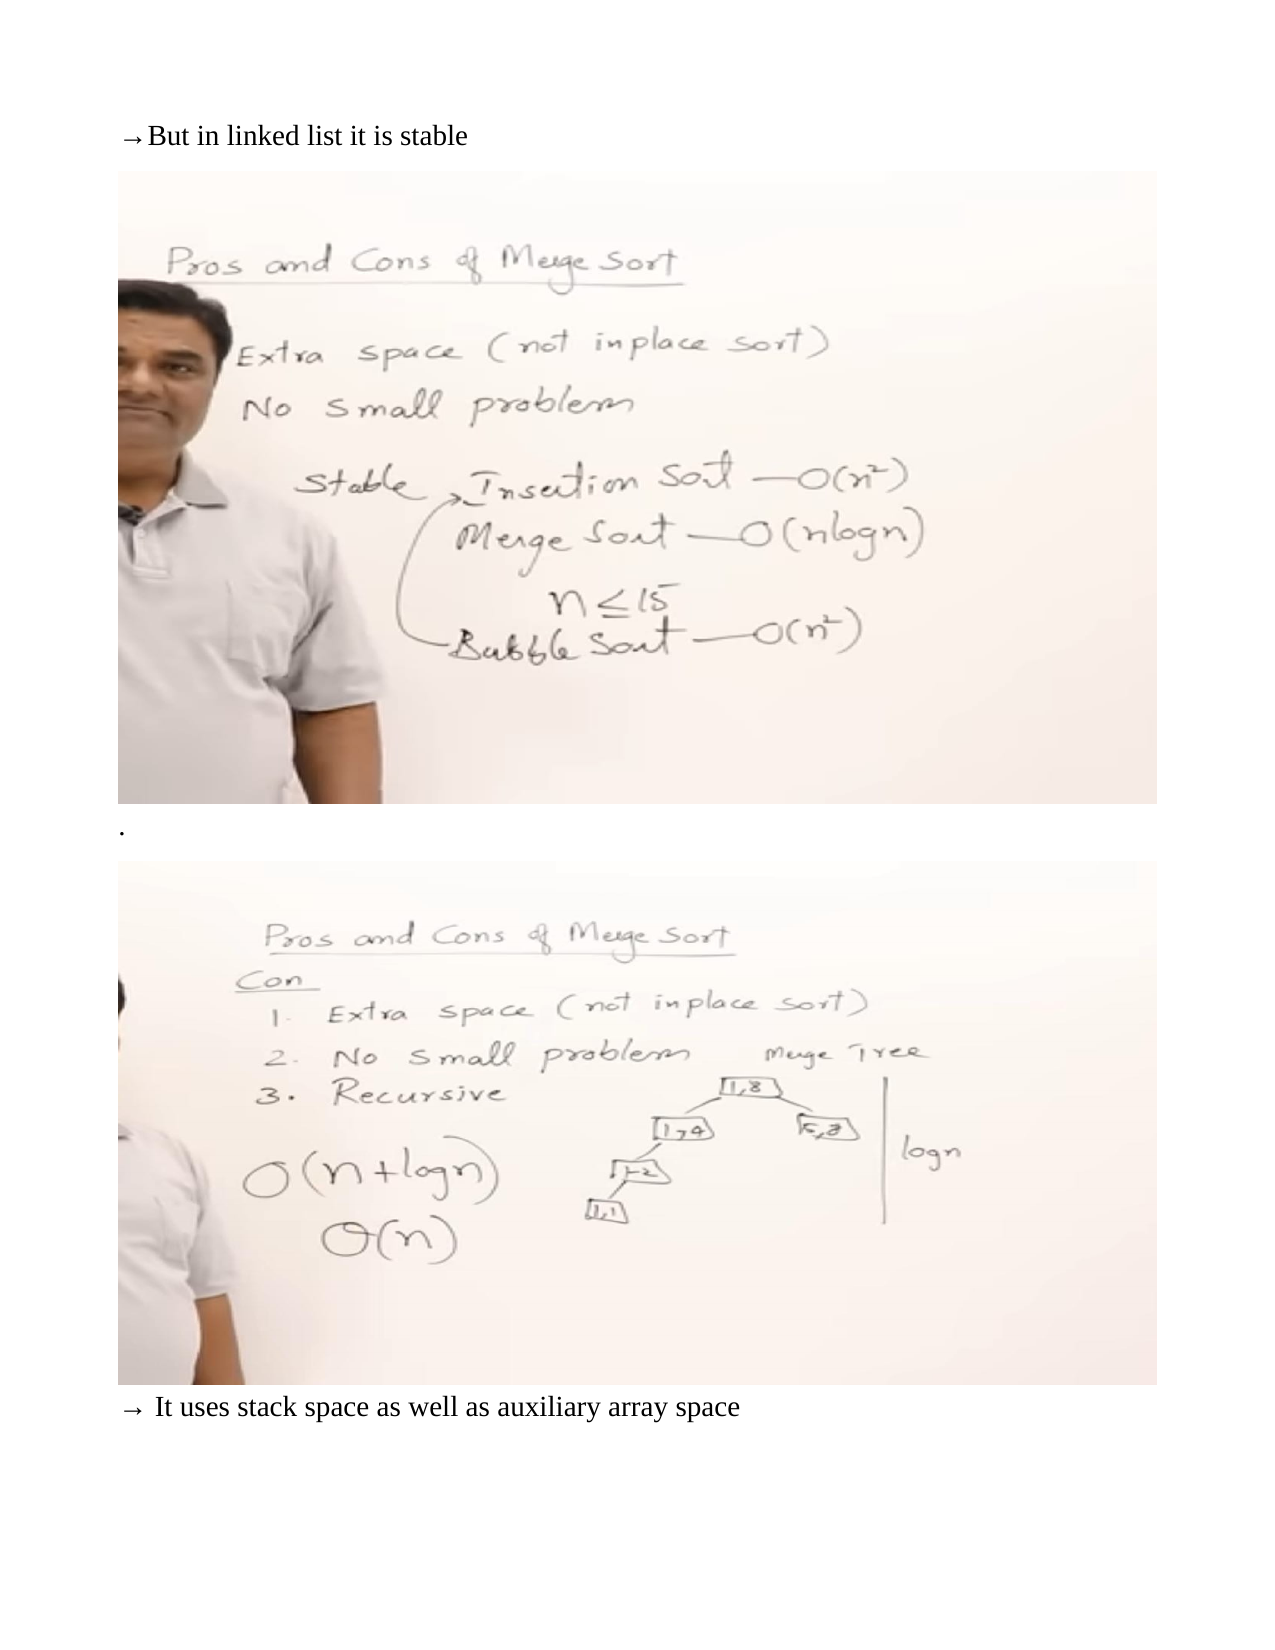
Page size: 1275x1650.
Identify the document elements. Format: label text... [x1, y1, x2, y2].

picture [118, 171, 1157, 804]
text →But in linked list it is stable [118, 118, 1157, 152]
text → It uses stack space as well as auxiliary array space [118, 1385, 1157, 1423]
text . [118, 804, 1157, 842]
picture [118, 861, 1157, 1385]
